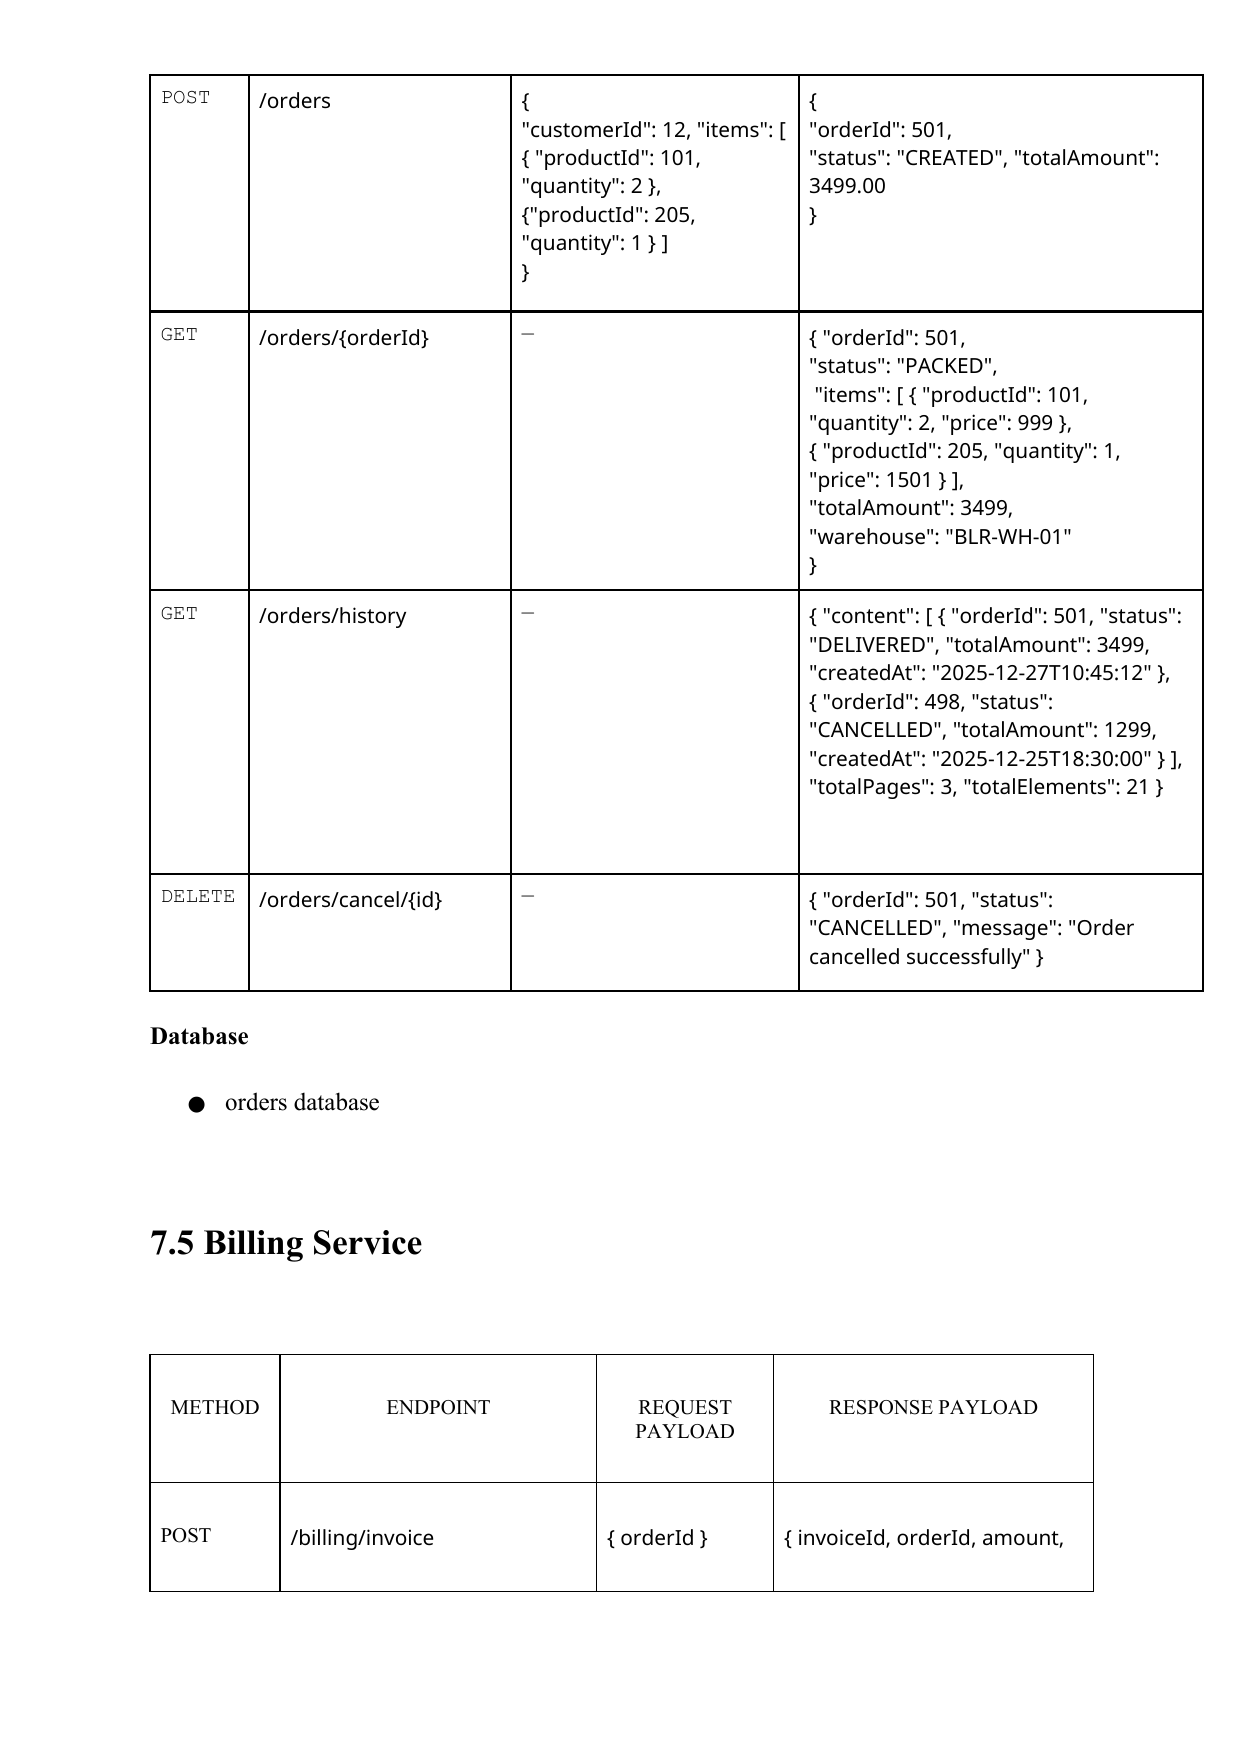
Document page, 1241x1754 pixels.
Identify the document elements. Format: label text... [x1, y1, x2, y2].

list orders database [187, 1079, 1090, 1122]
table_cell { orderId } [597, 1483, 773, 1591]
table_header ENDPOINT [281, 1355, 596, 1482]
table_header REQUEST PAYLOAD [597, 1355, 773, 1482]
table_cell { "orderId": 501, "status": "PACKED", "items": [ { "productId": 101, "quantity": 2, "price": 999 }, { "productId": 205, "quantity": 1, "price": 1501 } ], "totalAmount": 3499, "warehouse": "BLR-WH-01" } [800, 313, 1202, 589]
table_cell — [512, 591, 798, 872]
table_header METHOD [151, 1355, 279, 1482]
table_cell — [512, 875, 798, 990]
table_cell — [512, 313, 798, 589]
table_cell /orders/{orderId} [250, 313, 510, 589]
table_cell { invoiceId, orderId, amount, [774, 1483, 1093, 1591]
text Database [150, 1021, 1090, 1050]
table_cell /billing/invoice [281, 1483, 596, 1591]
table_cell { "orderId": 501, "status": "CREATED", "totalAmount": 3499.00 } [800, 76, 1202, 310]
table_cell DELETE [151, 875, 248, 990]
table_cell /orders/history [250, 591, 510, 872]
table_cell /orders/cancel/{id} [250, 875, 510, 990]
table_cell { "content": [ { "orderId": 501, "status": "DELIVERED", "totalAmount": 3499, "createdAt": "2025-12-27T10:45:12" }, { "orderId": 498, "status": "CANCELLED", "totalAmount": 1299, "createdAt": "2025-12-25T18:30:00" } ], "totalPages": 3, "totalElements": 21 } [800, 591, 1202, 872]
table_cell /orders [250, 76, 510, 310]
table_header RESPONSE PAYLOAD [774, 1355, 1093, 1482]
table_cell GET [151, 591, 248, 872]
table_cell { "customerId": 12, "items": [ { "productId": 101, "quantity": 2 }, {"productId": 205, "quantity": 1 } ] } [512, 76, 798, 310]
table_cell POST [151, 76, 248, 310]
text 7.5 Billing Service [150, 1221, 1090, 1262]
table_cell POST [151, 1483, 279, 1591]
table_cell GET [151, 313, 248, 589]
table_cell { "orderId": 501, "status": "CANCELLED", "message": "Order cancelled successfully" } [800, 875, 1202, 990]
